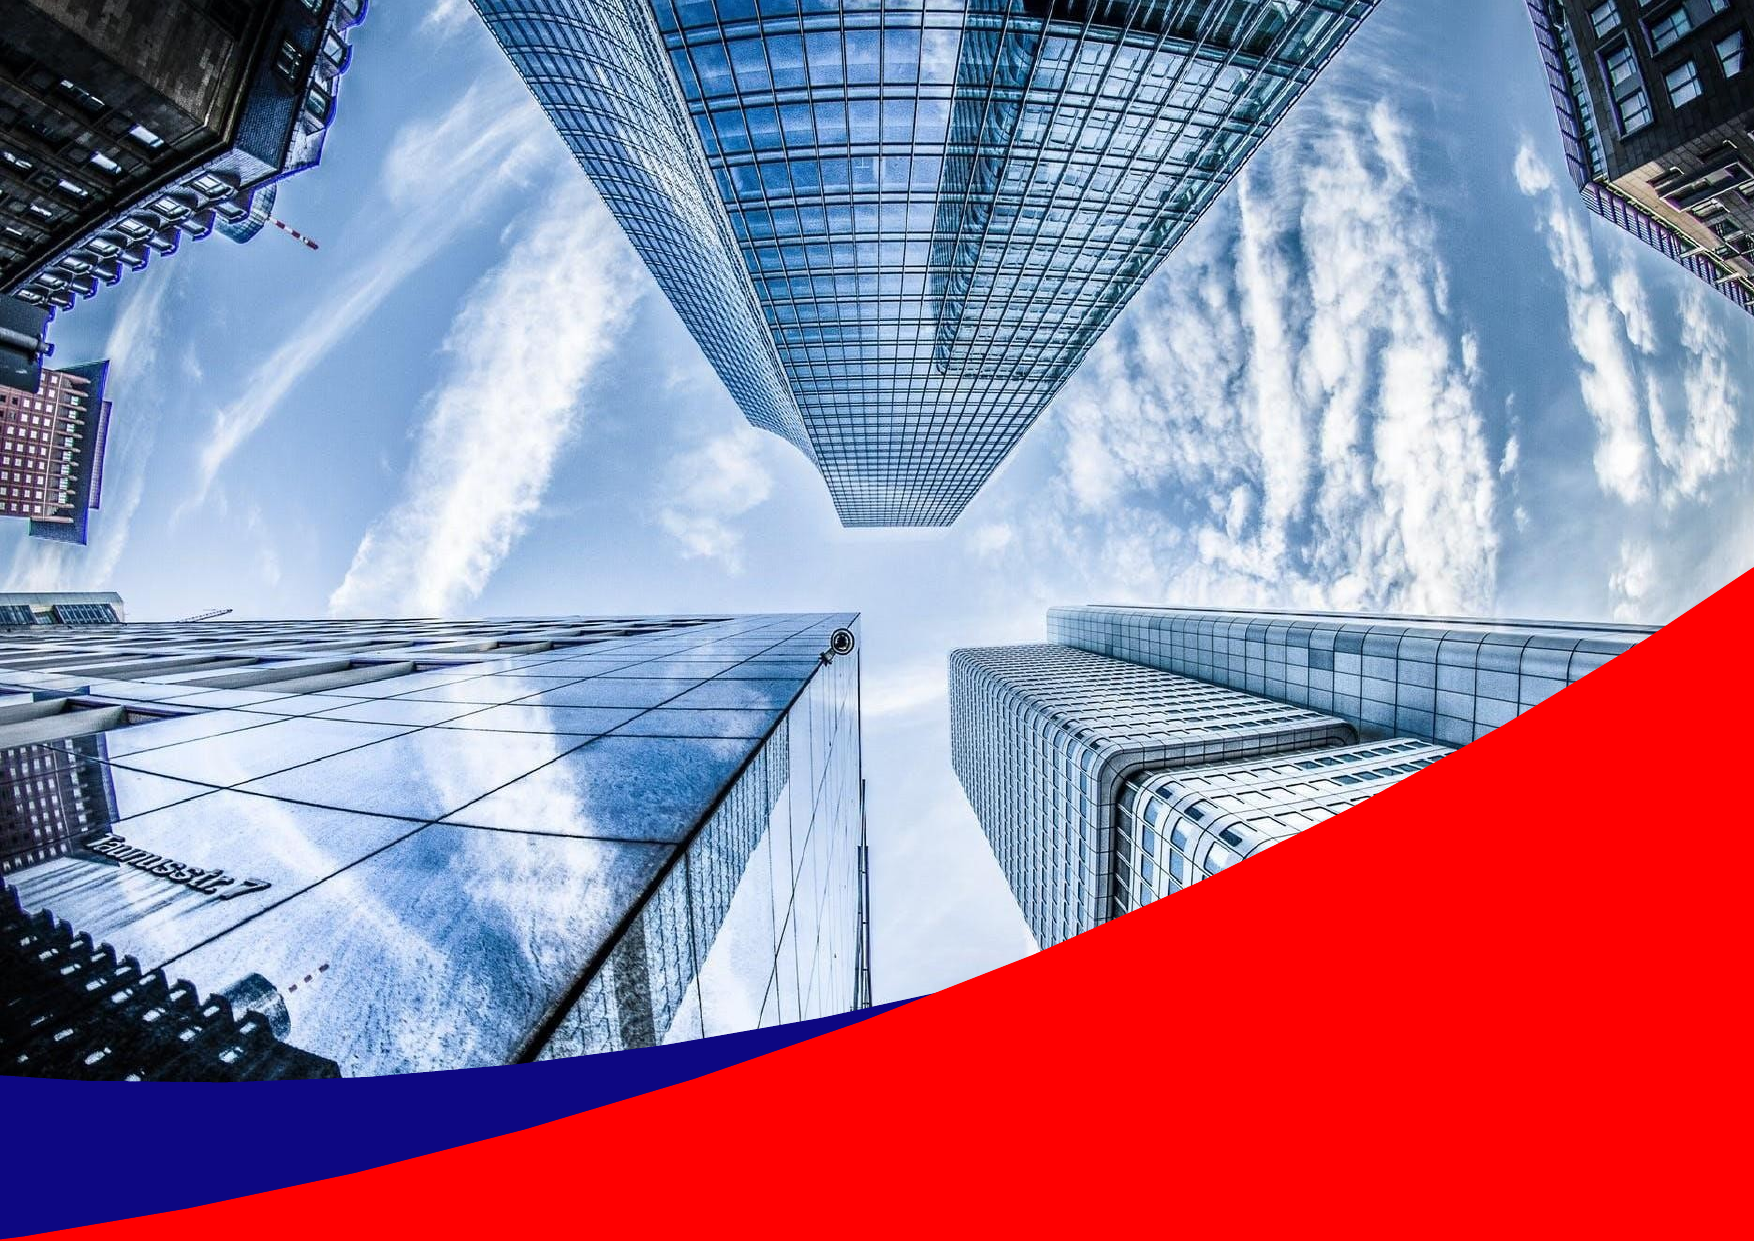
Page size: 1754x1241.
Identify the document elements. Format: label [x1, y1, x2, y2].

picture [0, 0, 1754, 1082]
